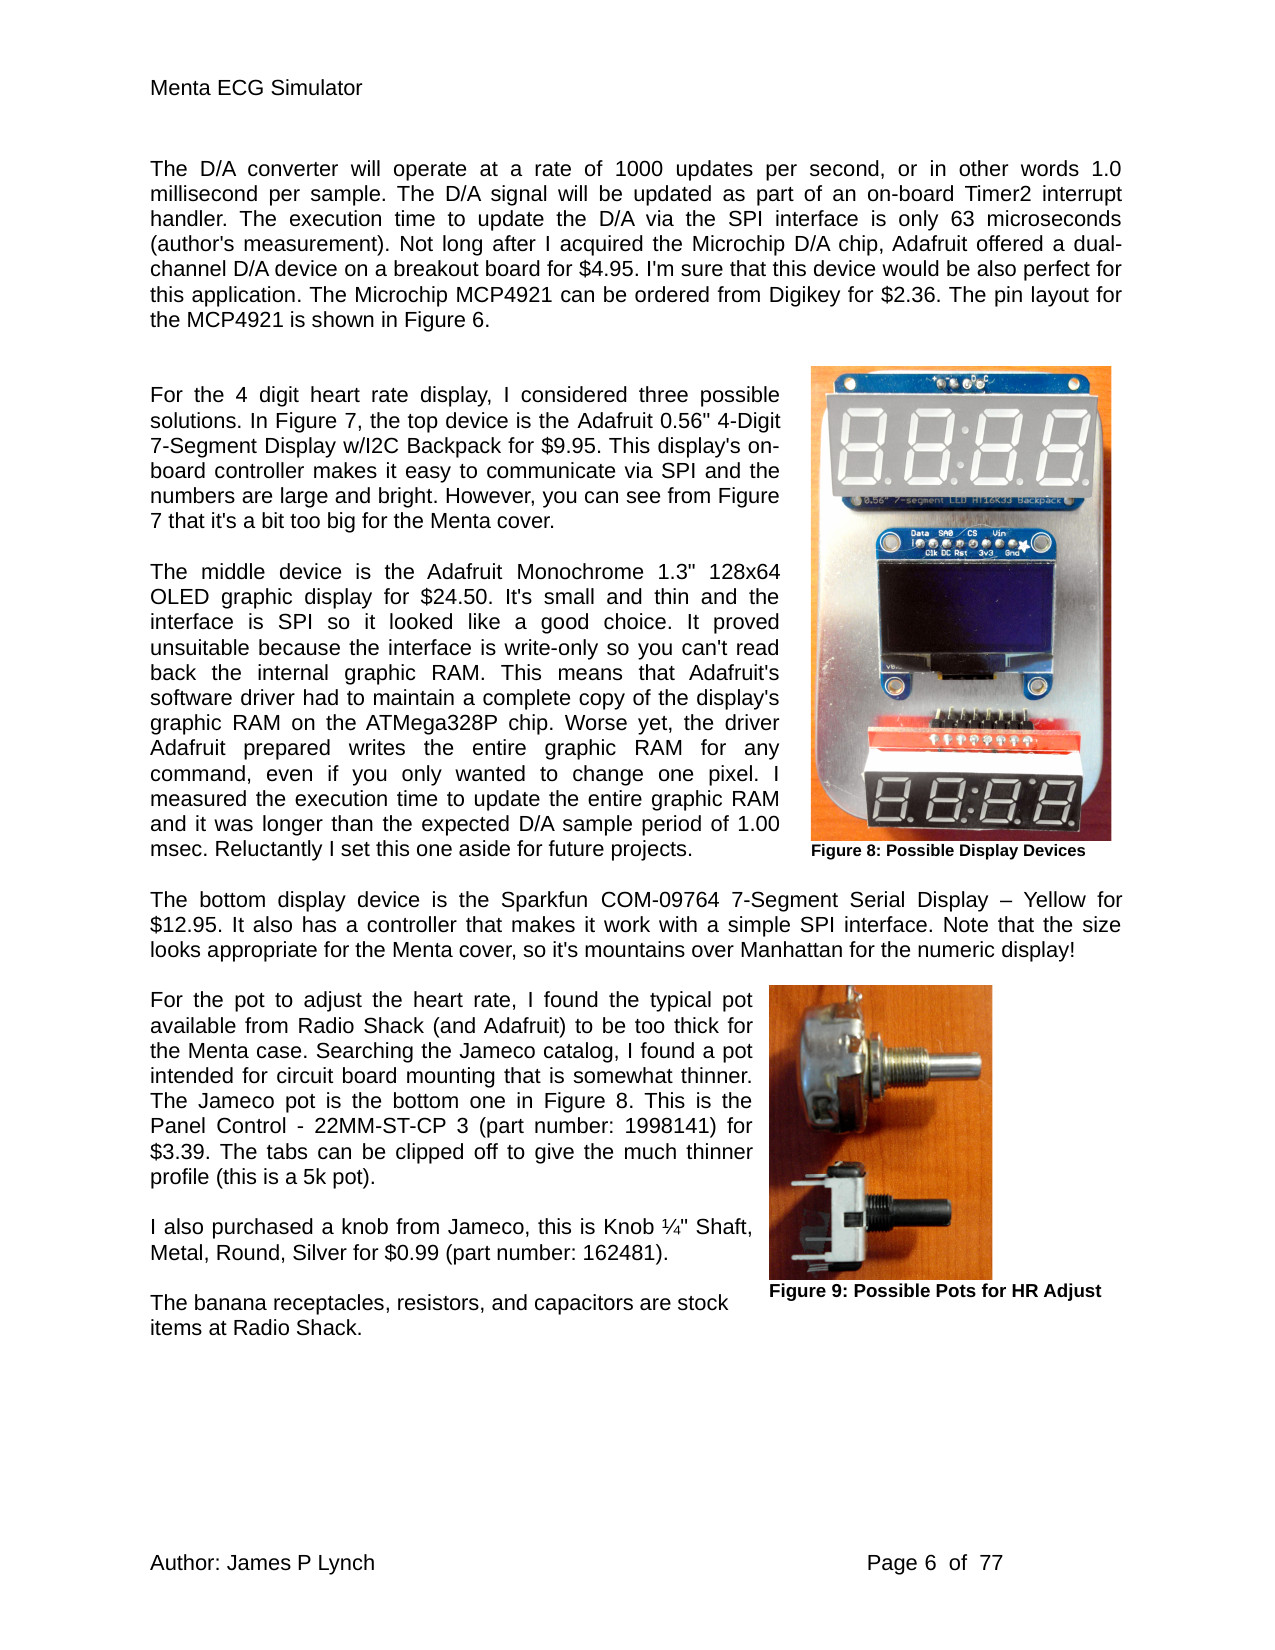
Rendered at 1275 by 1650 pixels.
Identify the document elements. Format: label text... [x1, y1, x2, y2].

text For the 4 digit heart rate display, I considered three possible solutions. In Figure 7, the top device is the Adafruit 0.56" 4-Digit 7-Segment Display w/I2C Backpack for $9.95. This display's on-board controller makes it easy to communicate via SPI and the numbers are large and bright. However, you can see from Figure 7 that it's a bit too big for the Menta cover. [150, 382, 810, 533]
text The banana receptacles, resistors, and capacitors are stock items at Radio Shack. [150, 1290, 1124, 1340]
picture [810, 366, 1112, 841]
text The middle device is the Adafruit Monochrome 1.3" 128x64 OLED graphic display for $24.50. It's small and thin and the interface is SPI so it looked like a good choice. It proved unsuitable because the interface is write-only so you can't read back the internal graphic RAM. This means that Adafruit's software driver had to maintain a complete copy of the display's graphic RAM on the ATMega328P chip. Worse yet, the driver Adafruit prepared writes the entire graphic RAM for any command, even if you only wanted to change one pixel. I measured the execution time to update the entire graphic RAM and it was longer than the expected D/A sample period of 1.00 msec. Reluctantly I set this one aside for future projects. [150, 559, 1124, 861]
text Figure 9: Possible Pots for HR Adjust [769, 998, 1141, 1301]
text The bottom display device is the Sparkfun COM-09764 7-Segment Serial Display – Yellow for $12.95. It also has a controller that makes it work with a simple SPI interface. Note that the size looks appropriate for the Menta cover, so it's mountains over Manhattan for the numeric display! [150, 886, 1124, 962]
text Figure 8: Possible Display Devices [811, 841, 1111, 860]
picture [769, 985, 993, 1280]
text The D/A converter will operate at a rate of 1000 updates per second, or in other words 1.0 millisecond per sample. The D/A signal will be updated as part of an on-board Timer2 interrupt handler. The execution time to update the D/A via the SPI interface is only 63 microseconds (author's measurement). Not long after I acquired the Microchip D/A chip, Adafruit offered a dual-channel D/A device on a breakout board for $4.95. I'm sure that this device would be also perfect for this application. The Microchip MCP4921 can be ordered from Digikey for $2.36. The pin layout for the MCP4921 is shown in Figure 6. [150, 155, 1124, 332]
text I also purchased a knob from Jameco, this is Knob ¼" Shaft, Metal, Round, Silver for $0.99 (part number: 162481). [150, 1214, 769, 1264]
text For the pot to adjust the heart rate, I found the typical pot available from Radio Shack (and Adafruit) to be too thick for the Menta case. Searching the Jameco catalog, I found a pot intended for circuit board mounting that is somewhat thinner. The Jameco pot is the bottom one in Figure 8. This is the Panel Control - 22MM-ST-CP 3 (part number: 1998141) for $3.39. The tabs can be clipped off to give the much thinner profile (this is a 5k pot). [150, 987, 769, 1189]
